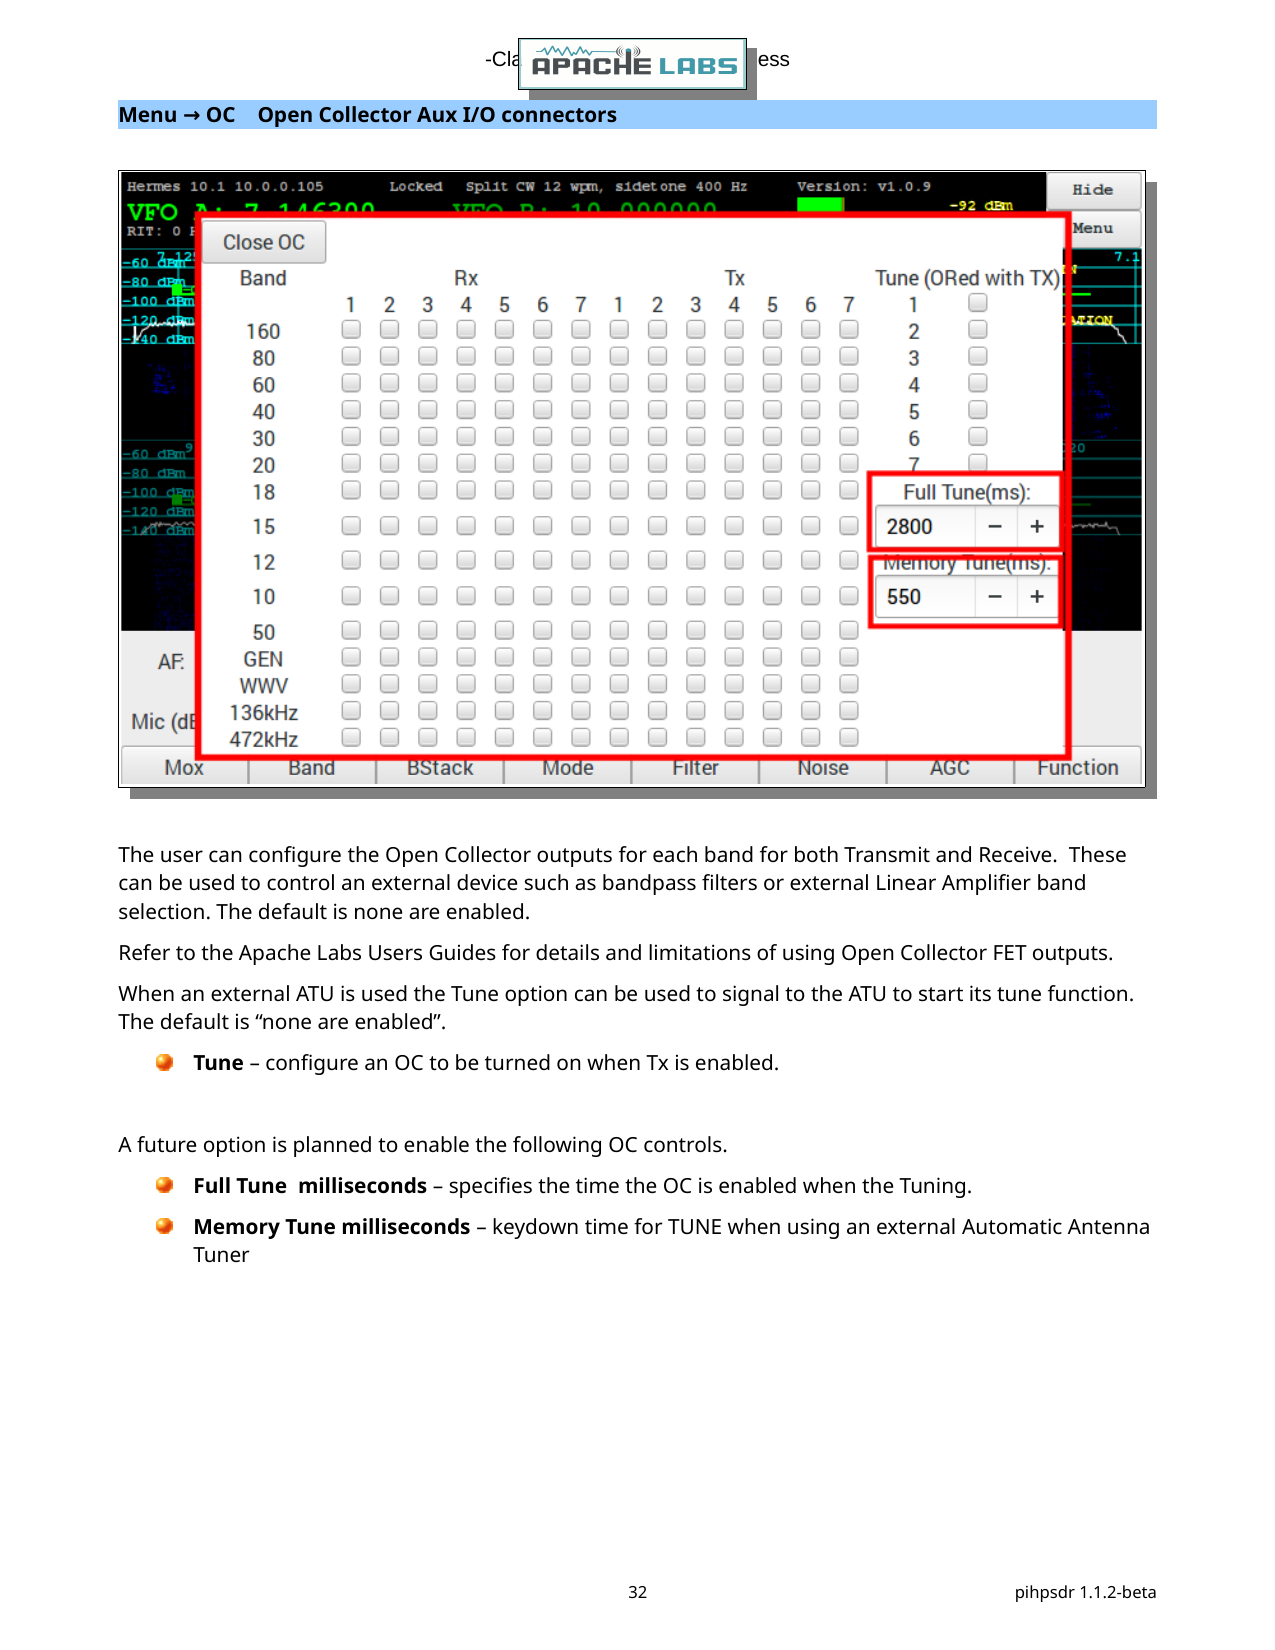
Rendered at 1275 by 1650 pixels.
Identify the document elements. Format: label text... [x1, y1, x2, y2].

text Refer to the Apache Labs Users Guides for details and limitations of using Open Collector FET outputs. [118, 938, 1157, 966]
list Full Tune milliseconds – specifies the time the OC is enabled when the Tuning. [156, 1171, 1157, 1199]
picture [156, 1218, 173, 1234]
picture [521, 40, 744, 87]
text The user can configure the Open Collector outputs for each band for both Transmit and Receive. These can be used to control an external device such as bandpass filters or external Linear Amplifier band selection. The default is none are enabled. [118, 840, 1157, 925]
subtitle Menu → OC Open Collector Aux I/O connectors [118, 100, 1157, 129]
text When an external ATU is used the Tune option can be used to signal to the ATU to start its tune function. The default is “none are enabled”. [118, 979, 1157, 1036]
list Tune – configure an OC to be turned on when Tx is enabled. [156, 1048, 1157, 1076]
picture [156, 1054, 173, 1071]
picture [156, 1177, 173, 1193]
text A future option is planned to enable the following OC controls. [118, 1130, 1157, 1158]
list Memory Tune milliseconds – keydown time for TUNE when using an external Automatic Antenna Tuner [156, 1212, 1157, 1269]
picture [121, 172, 1142, 784]
